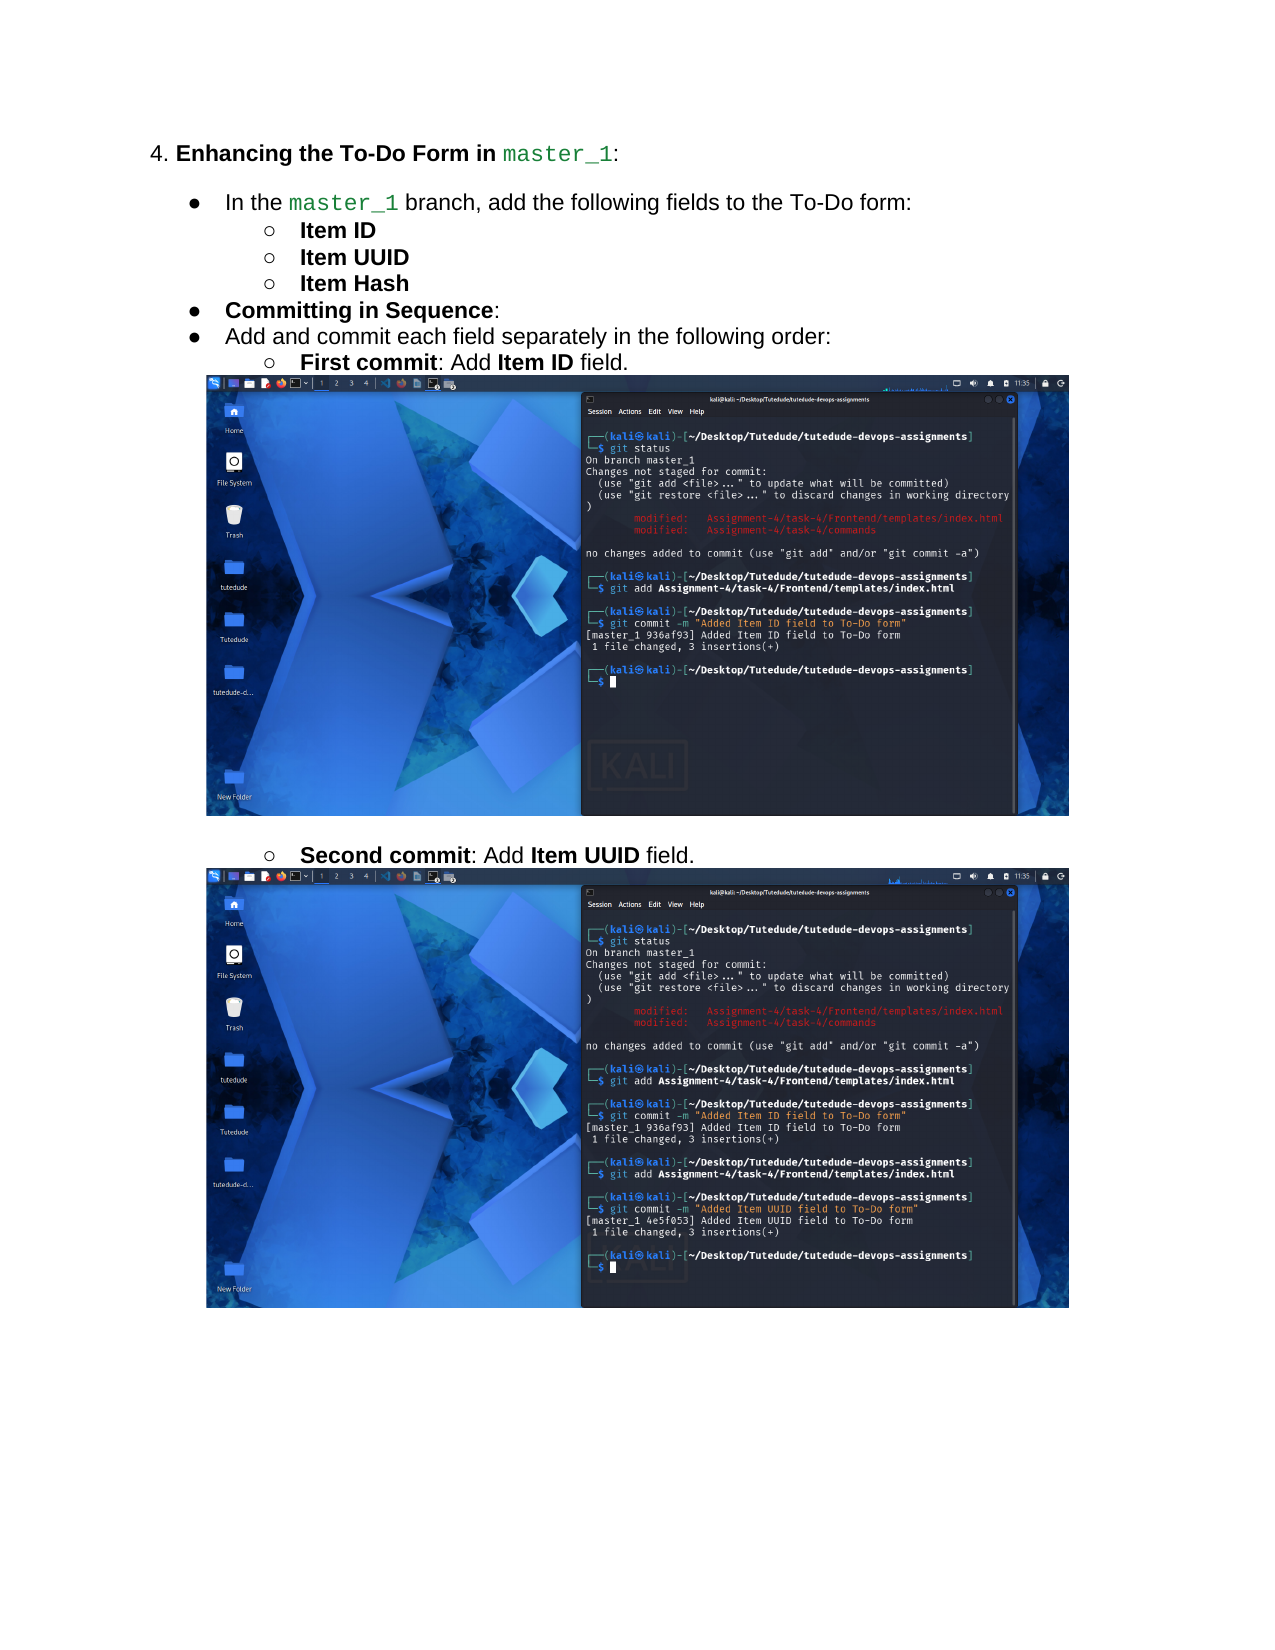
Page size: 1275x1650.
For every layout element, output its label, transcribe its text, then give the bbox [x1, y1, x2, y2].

text 4. Enhancing the To-Do Form in master_1: [150, 150, 287, 164]
picture [206, 868, 1069, 1308]
list Second commit: Add Item UUID field. [262, 842, 1125, 868]
list Item UUID [262, 244, 1125, 270]
picture [206, 375, 1069, 816]
list Item ID [262, 217, 1125, 244]
list Item Hash [262, 270, 1125, 297]
list First commit: Add Item ID field. [262, 349, 1125, 376]
text 4. Enhancing the To-Do Form in master_1: [290, 150, 1125, 164]
list In the master_1 branch, add the following fields to the To-Do form: [187, 189, 1125, 217]
list Committing in Sequence: [187, 297, 1125, 323]
list Add and commit each field separately in the following order: [187, 323, 1125, 349]
